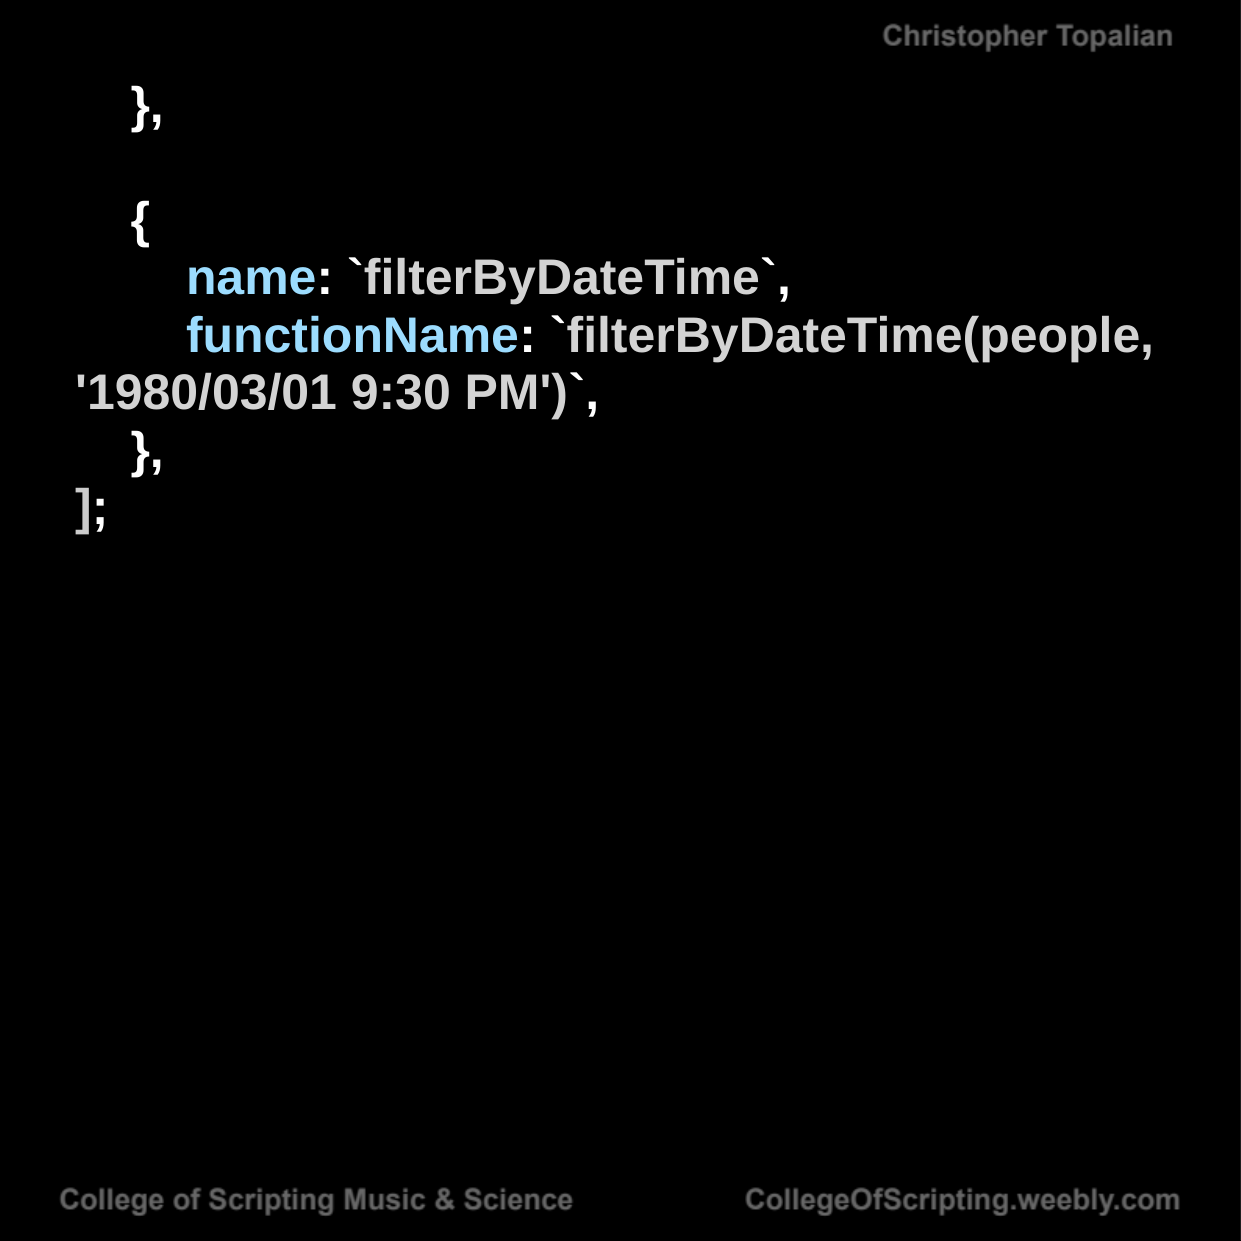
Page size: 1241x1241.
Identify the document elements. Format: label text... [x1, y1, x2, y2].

text }, [75, 420, 1166, 477]
text }, [75, 75, 1166, 132]
text functionName: `filterByDateTime(people, '1980/03/01 9:30 PM')`, [75, 305, 1166, 420]
text name: `filterByDateTime`, [75, 247, 1166, 305]
text ]; [75, 477, 1166, 535]
text { [75, 190, 1166, 247]
